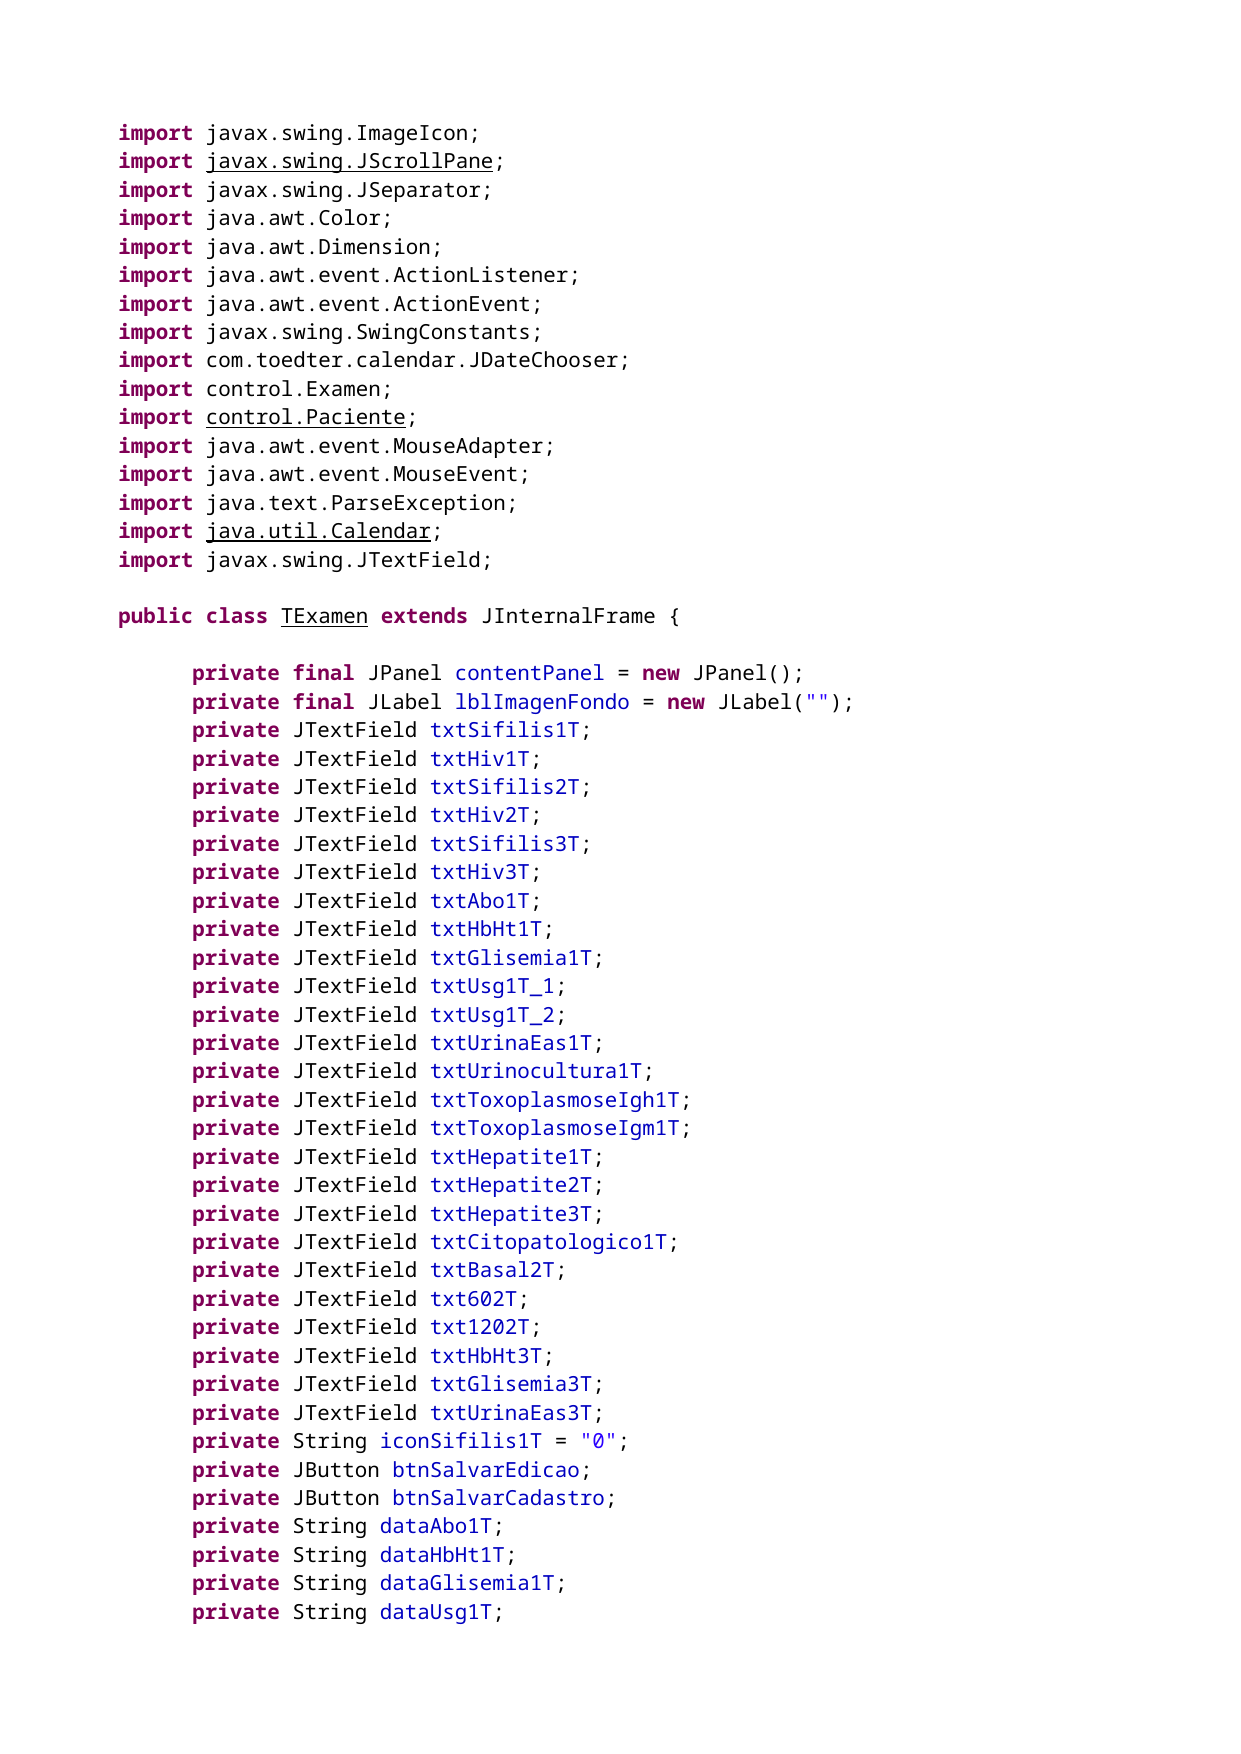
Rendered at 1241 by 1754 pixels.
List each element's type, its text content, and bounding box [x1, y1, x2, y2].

text import java.text.ParseException; [118, 488, 1122, 516]
text import control.Paciente; [118, 402, 1122, 431]
text private JTextField txtUrinocultura1T; [118, 1057, 1122, 1085]
text private JTextField txtUsg1T_2; [118, 1000, 1122, 1028]
text private JTextField txtGlisemia3T; [118, 1369, 1122, 1398]
text private String dataUsg1T; [118, 1597, 1122, 1625]
text private JTextField txtSifilis3T; [118, 829, 1122, 857]
text import java.awt.event.MouseAdapter; [118, 431, 1122, 459]
text private final JPanel contentPanel = new JPanel(); [118, 658, 1122, 687]
text private JTextField txtHiv2T; [118, 801, 1122, 829]
text private JTextField txtCitopatologico1T; [118, 1227, 1122, 1256]
text private JTextField txtHepatite1T; [118, 1142, 1122, 1170]
text private JTextField txtHiv3T; [118, 857, 1122, 886]
text import java.awt.Color; [118, 203, 1122, 232]
text import javax.swing.ImageIcon; [118, 118, 1122, 147]
text import javax.swing.JTextField; [118, 545, 1122, 573]
text private JTextField txtUrinaEas3T; [118, 1398, 1122, 1426]
text private JTextField txtSifilis1T; [118, 715, 1122, 744]
text private JButton btnSalvarEdicao; [118, 1455, 1122, 1483]
text import java.awt.Dimension; [118, 232, 1122, 260]
text import javax.swing.SwingConstants; [118, 317, 1122, 346]
text private JTextField txtHepatite3T; [118, 1199, 1122, 1227]
text private JTextField txtUsg1T_1; [118, 971, 1122, 1000]
text private JTextField txt1202T; [118, 1312, 1122, 1341]
text private String dataHbHt1T; [118, 1540, 1122, 1568]
text import javax.swing.JScrollPane; [118, 147, 1122, 175]
text private JTextField txtUrinaEas1T; [118, 1028, 1122, 1057]
text import java.awt.event.ActionEvent; [118, 289, 1122, 317]
text import java.util.Calendar; [118, 516, 1122, 545]
text import com.toedter.calendar.JDateChooser; [118, 346, 1122, 374]
text import java.awt.event.ActionListener; [118, 260, 1122, 289]
text private JTextField txtSifilis2T; [118, 772, 1122, 801]
text private String dataAbo1T; [118, 1512, 1122, 1540]
text private JTextField txtHepatite2T; [118, 1170, 1122, 1199]
text private JTextField txt602T; [118, 1284, 1122, 1312]
text private JTextField txtBasal2T; [118, 1256, 1122, 1284]
text private JTextField txtToxoplasmoseIgm1T; [118, 1113, 1122, 1142]
text private JTextField txtHbHt3T; [118, 1341, 1122, 1369]
text private String dataGlisemia1T; [118, 1568, 1122, 1597]
text private JTextField txtGlisemia1T; [118, 943, 1122, 971]
text private JTextField txtHiv1T; [118, 744, 1122, 772]
text private JTextField txtHbHt1T; [118, 914, 1122, 943]
text private JTextField txtAbo1T; [118, 886, 1122, 914]
text private String iconSifilis1T = "0"; [118, 1426, 1122, 1455]
text public class TExamen extends JInternalFrame { [118, 602, 1122, 630]
text import control.Examen; [118, 374, 1122, 402]
text private JButton btnSalvarCadastro; [118, 1483, 1122, 1512]
text private JTextField txtToxoplasmoseIgh1T; [118, 1085, 1122, 1113]
text private final JLabel lblImagenFondo = new JLabel(""); [118, 687, 1122, 715]
text import java.awt.event.MouseEvent; [118, 459, 1122, 488]
text import javax.swing.JSeparator; [118, 175, 1122, 203]
